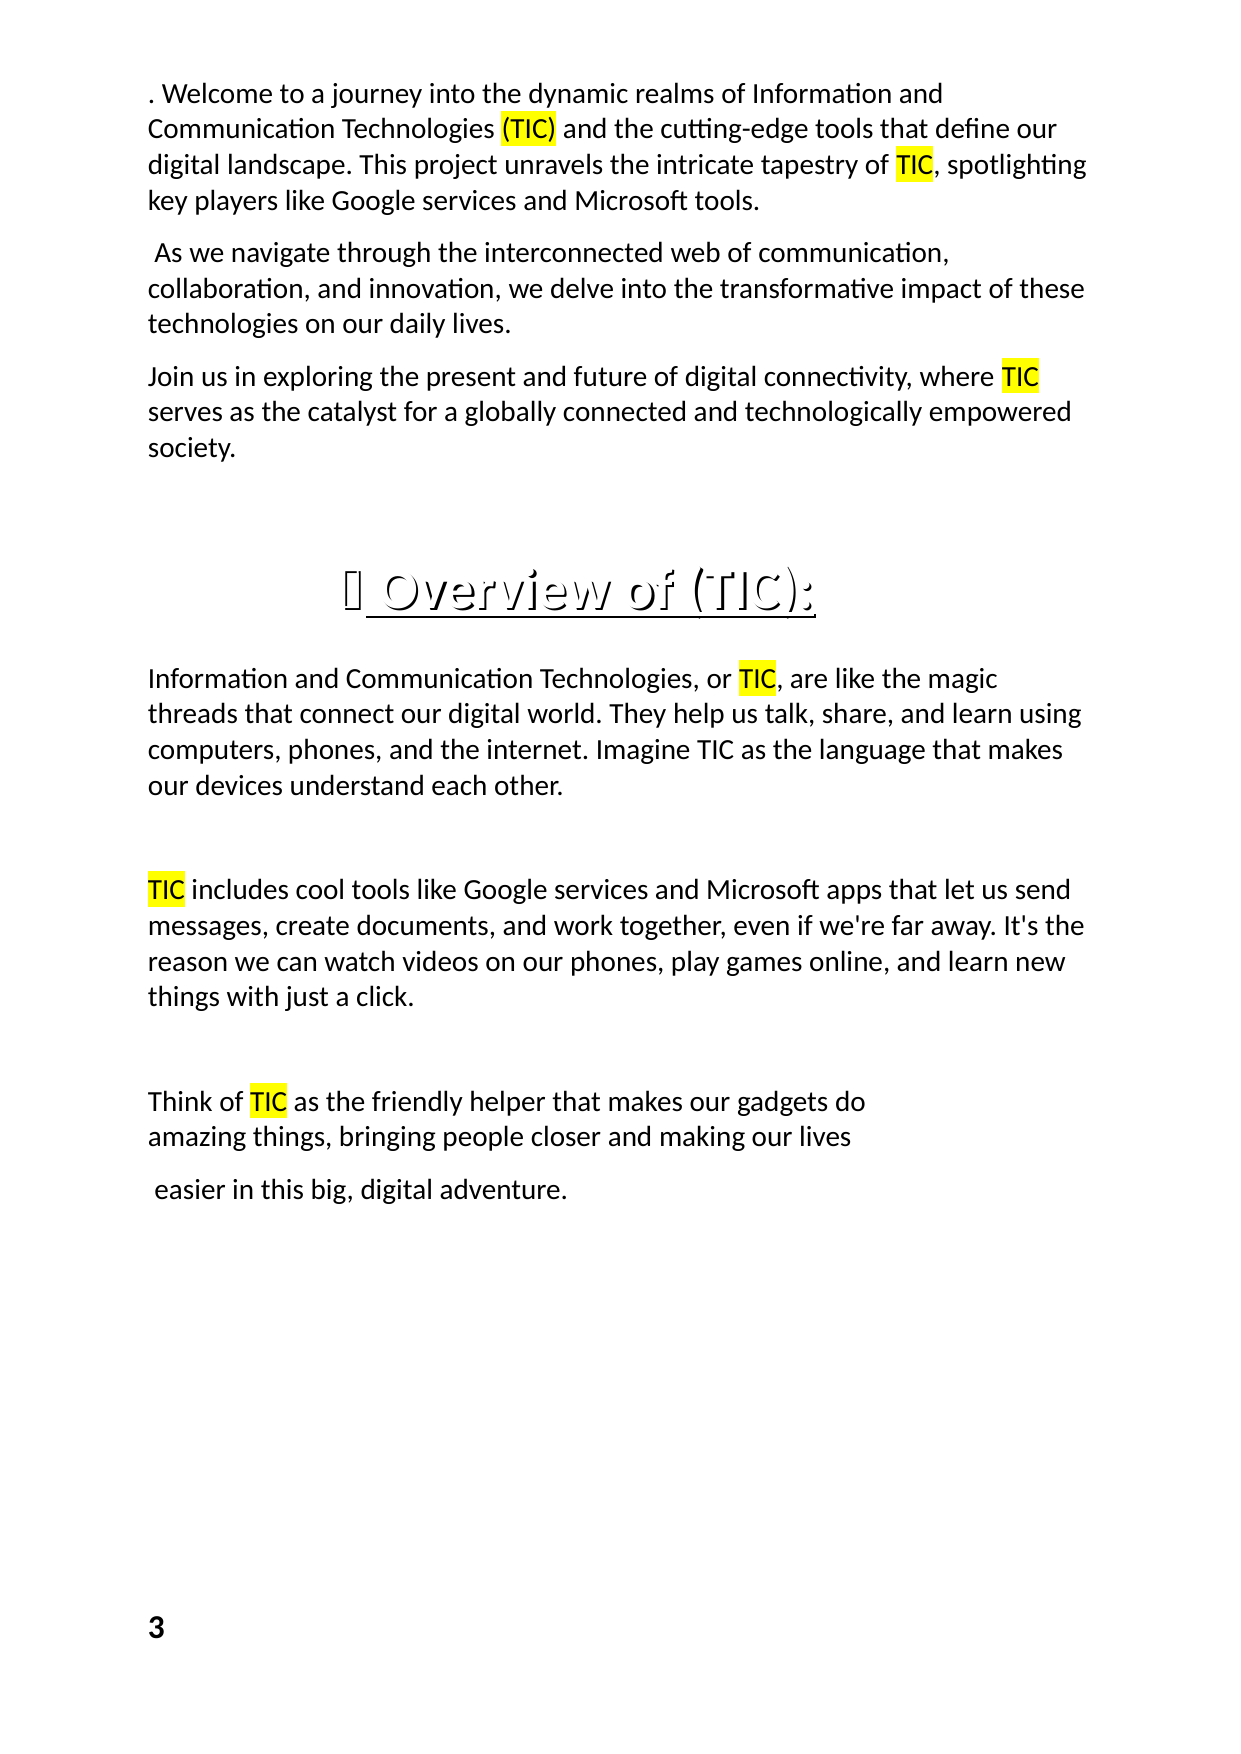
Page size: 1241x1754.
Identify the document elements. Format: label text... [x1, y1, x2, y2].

text Think of TIC as the friendly helper that makes our gadgets do amazing things, bringing people closer and making our lives [148, 1083, 1093, 1154]
text TIC includes cool tools like Google services and Microsoft apps that let us send messages, create documents, and work together, even if we're far away. It's the reason we can watch videos on our phones, play games online, and learn new things with just a click. [148, 871, 1093, 1014]
text easier in this big, digital adventure. [148, 1171, 1093, 1206]
text As we navigate through the interconnected web of communication, collaboration, and innovation, we delve into the transformative impact of these technologies on our daily lives. [148, 234, 1093, 341]
text . Welcome to a journey into the dynamic realms of Information and Communication Technologies (TIC) and the cutting-edge tools that define our digital landscape. This project unravels the intricate tapestry of TIC, spotlighting key players like Google services and Microsoft tools. [148, 75, 1093, 217]
list Overview of (TIC): [310, 552, 845, 623]
text Information and Communication Technologies, or TIC, are like the magic threads that connect our digital world. They help us talk, share, and learn using computers, phones, and the internet. Imagine TIC as the language that makes our devices understand each other. [148, 660, 1093, 802]
text Join us in exploring the present and future of digital connectivity, where TIC serves as the catalyst for a globally connected and technologically empowered society. [148, 358, 1093, 464]
